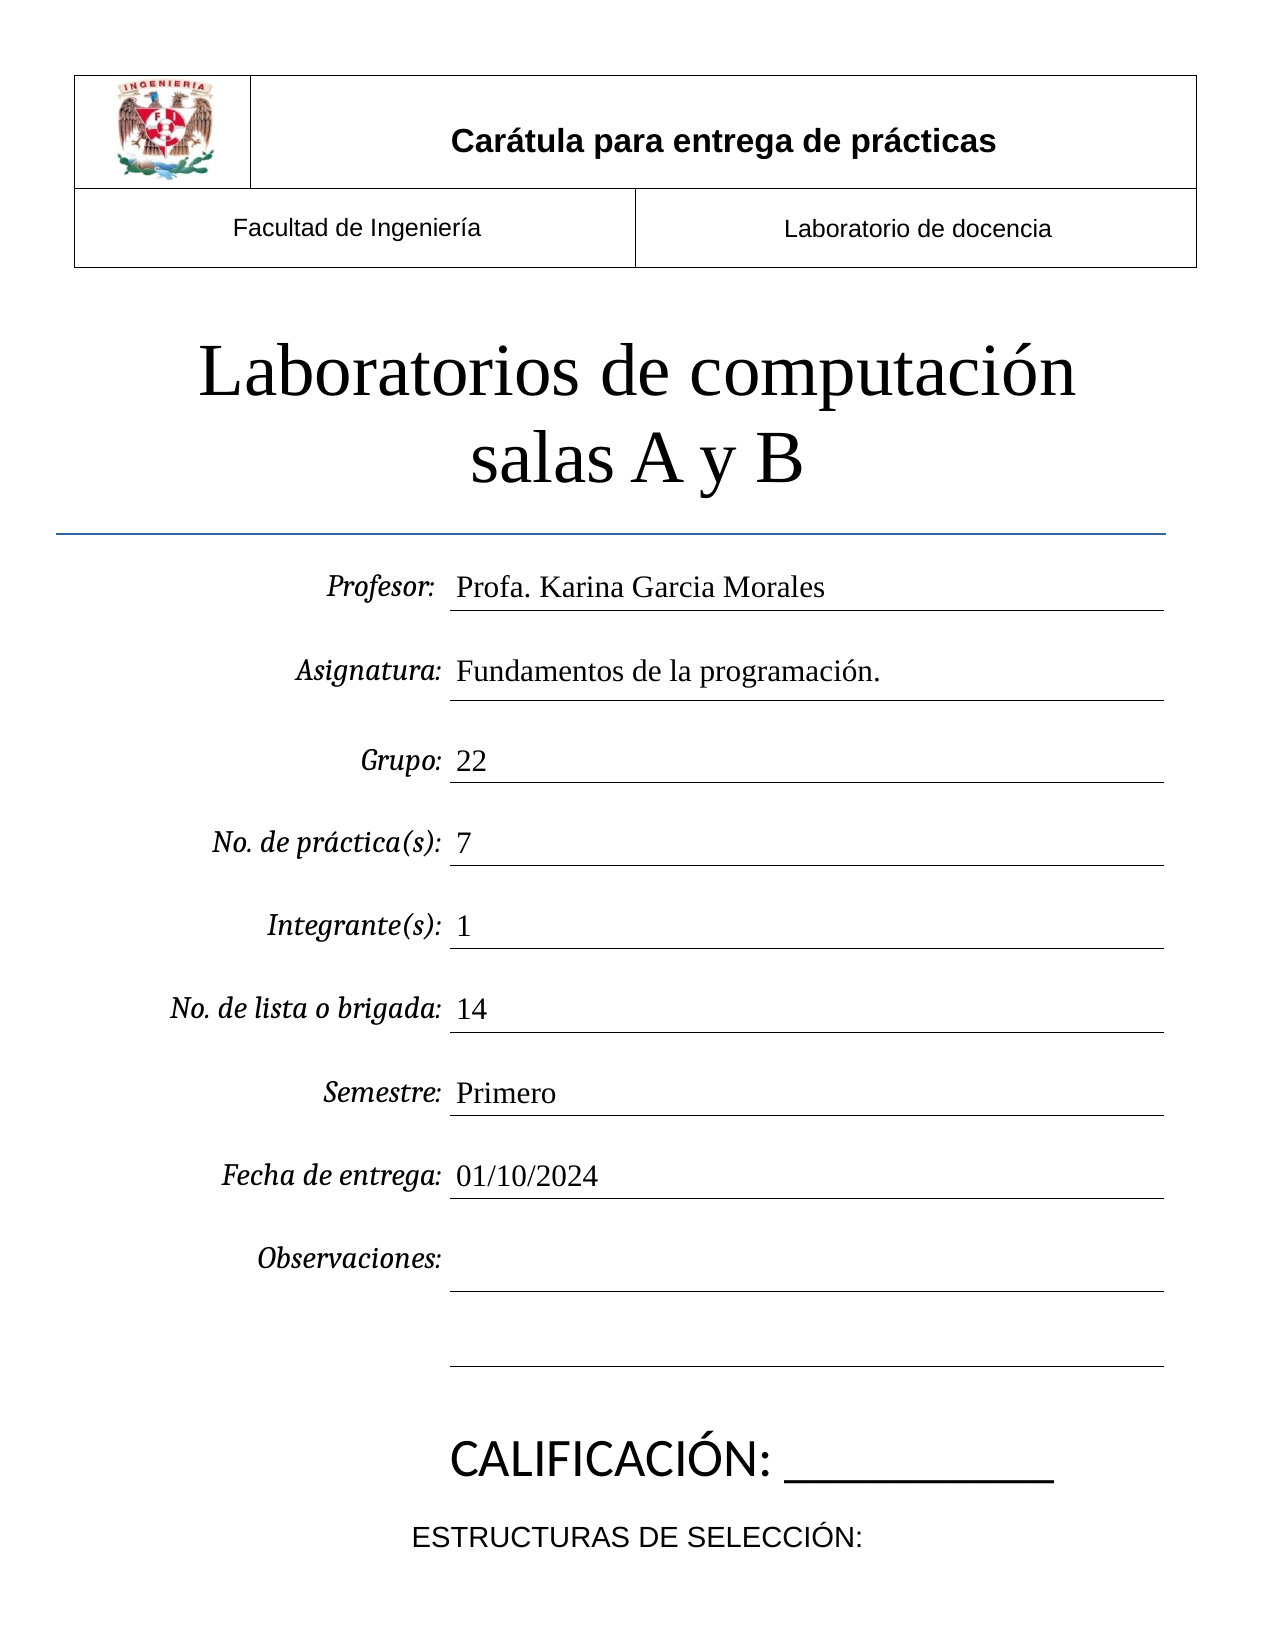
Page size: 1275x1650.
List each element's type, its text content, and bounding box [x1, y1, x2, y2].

table_cell Integrante(s): [75, 865, 450, 948]
table_header Profesor: [75, 535, 450, 610]
table_cell Grupo: [75, 700, 450, 782]
table_cell Facultad de Ingeniería [75, 189, 635, 267]
table_cell 7 [450, 783, 1164, 865]
table_cell Semestre: [75, 1032, 450, 1115]
table_cell 22 [450, 701, 1164, 782]
table_cell No. de práctica(s): [75, 782, 450, 865]
table_cell 01/10/2024 [450, 1116, 1164, 1198]
table_cell Laboratorio de docencia [636, 189, 1196, 267]
text CALIFICACIÓN: __________ [75, 1424, 1200, 1490]
table_cell Asignatura: [75, 610, 450, 700]
table_header Profa. Karina Garcia Morales [450, 535, 1164, 610]
table_header [75, 527, 450, 533]
table_cell [75, 1291, 450, 1366]
table_header [450, 527, 1164, 533]
table_cell Primero [450, 1033, 1164, 1115]
table_cell 1 [450, 866, 1164, 948]
text ESTRUCTURAS DE SELECCIÓN: [75, 1521, 1200, 1554]
table_cell Fecha de entrega: [75, 1115, 450, 1198]
text Laboratorios de computación [75, 326, 1200, 412]
table_header Carátula para entrega de prácticas [251, 76, 1196, 188]
table_cell Fundamentos de la programación. [450, 611, 1164, 700]
table_cell Observaciones: [75, 1198, 450, 1291]
table_cell [450, 1199, 1164, 1291]
text salas A y B [75, 412, 1200, 498]
table_cell 14 [450, 949, 1164, 1032]
table_header [75, 76, 250, 188]
table_cell [450, 1292, 1164, 1366]
table_cell No. de lista o brigada: [75, 948, 450, 1032]
